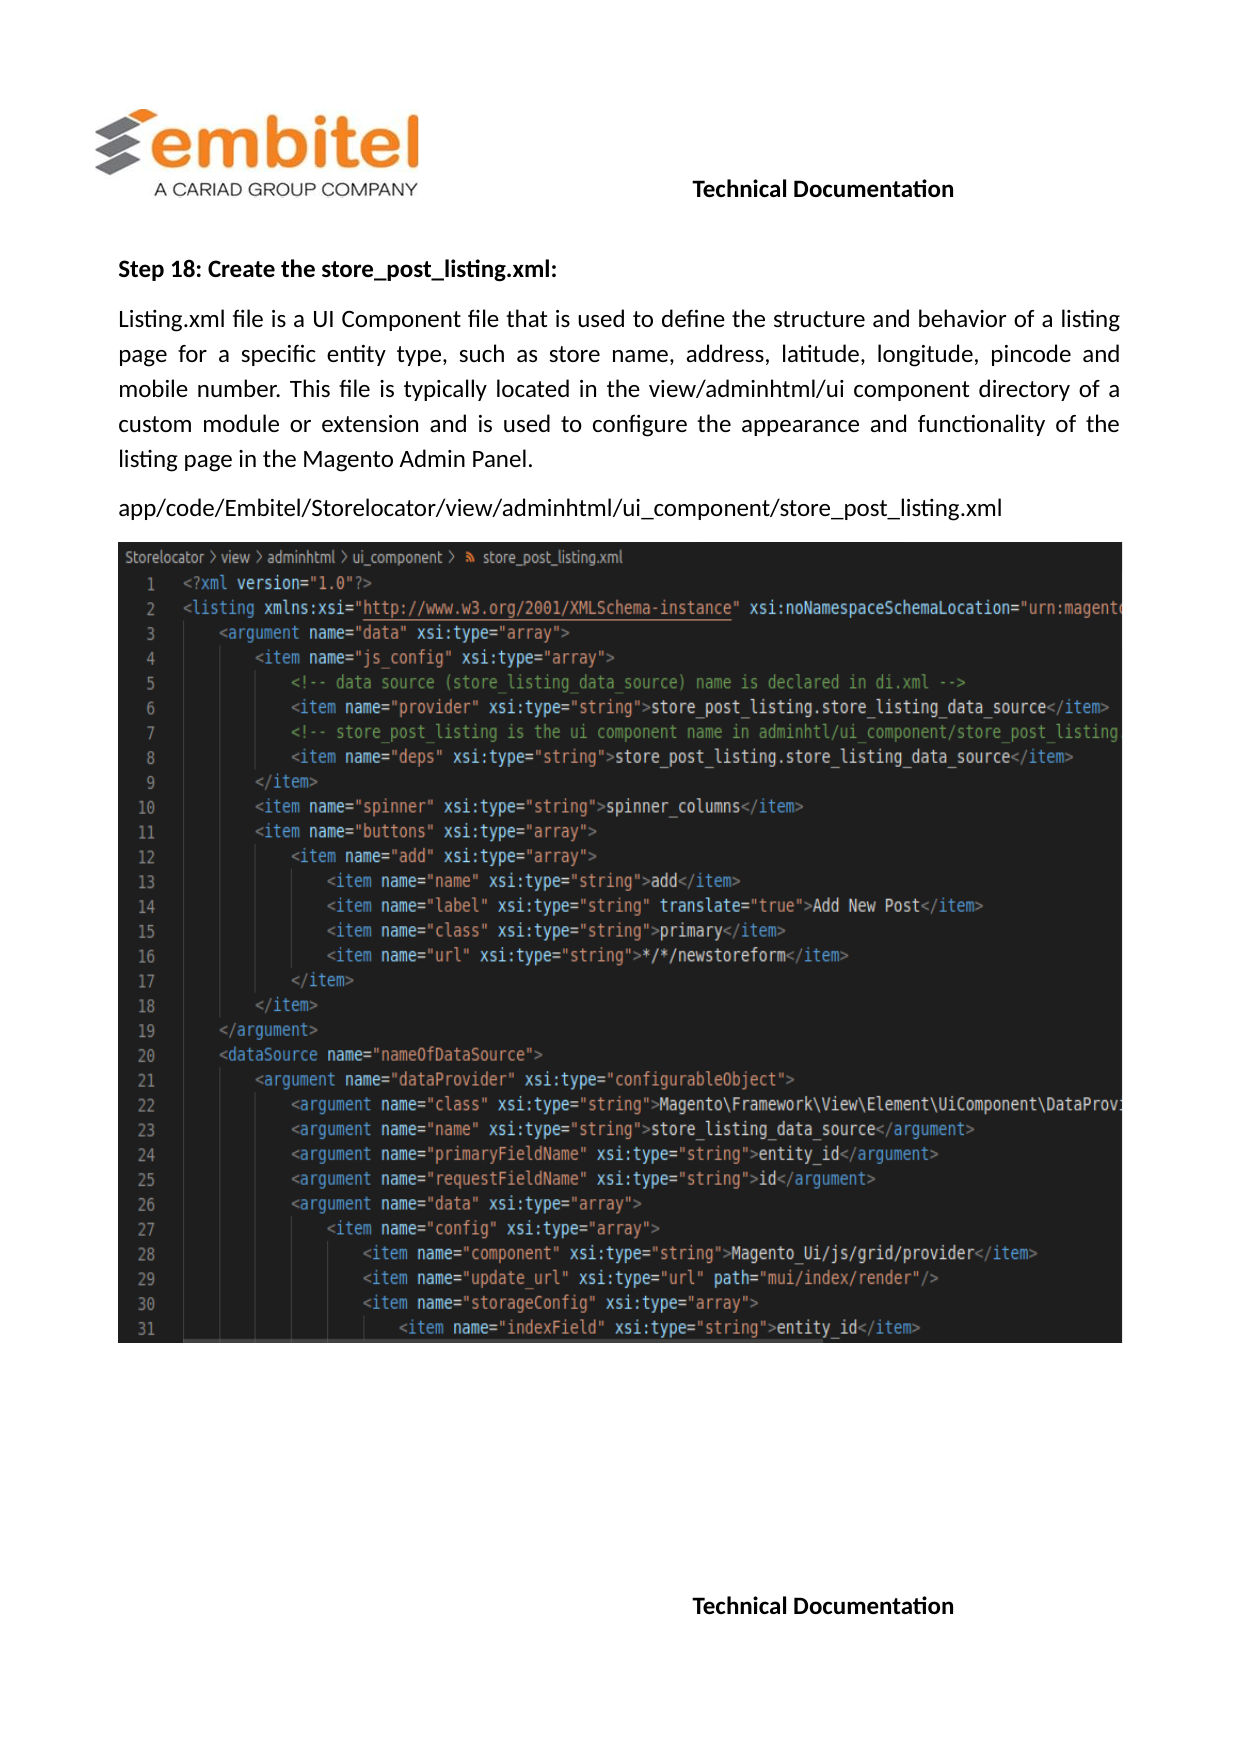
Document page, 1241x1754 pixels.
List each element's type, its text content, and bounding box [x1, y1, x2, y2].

text Technical Documentation [118, 173, 1122, 204]
text Step 18: Create the store_post_listing.xml: [118, 253, 1122, 284]
text app/code/Embitel/Storelocator/view/adminhtml/ui_component/store_post_listing.xml [118, 492, 1122, 523]
text Listing.xml file is a UI Component file that is used to define the structure and behavior of a listing page for a specific entity type, such as store name, address, latitude, longitude, pincode and mobile number. This file is typically located in the view/adminhtml/ui component directory of a custom module or extension and is used to configure the appearance and functionality of the listing page in the Magento Admin Panel. [118, 303, 1122, 473]
picture [118, 542, 1123, 1343]
text Technical Documentation [118, 1590, 1122, 1621]
picture [95, 109, 419, 198]
